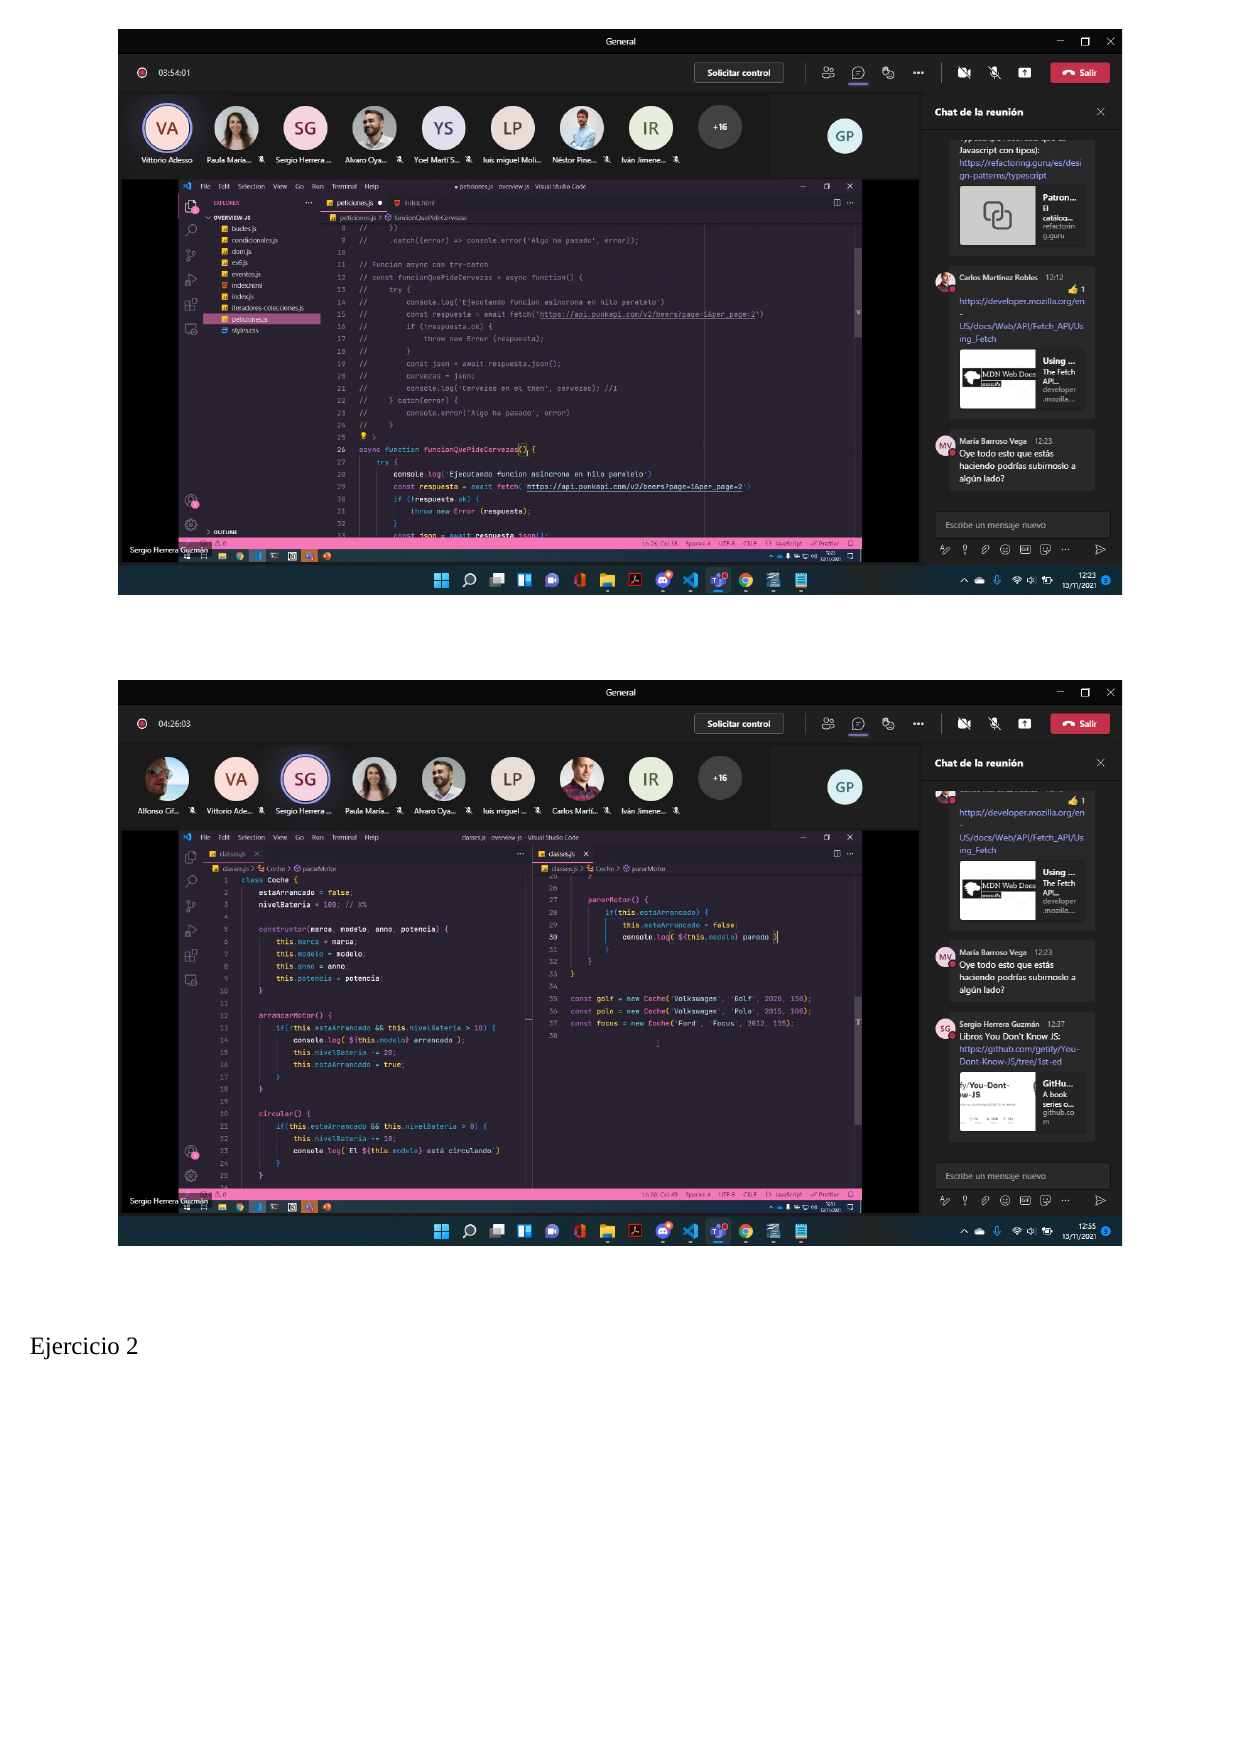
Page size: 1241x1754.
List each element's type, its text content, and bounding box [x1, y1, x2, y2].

text Ejercicio 2 [29, 1331, 1211, 1360]
picture [118, 29, 1123, 595]
picture [118, 680, 1123, 1246]
